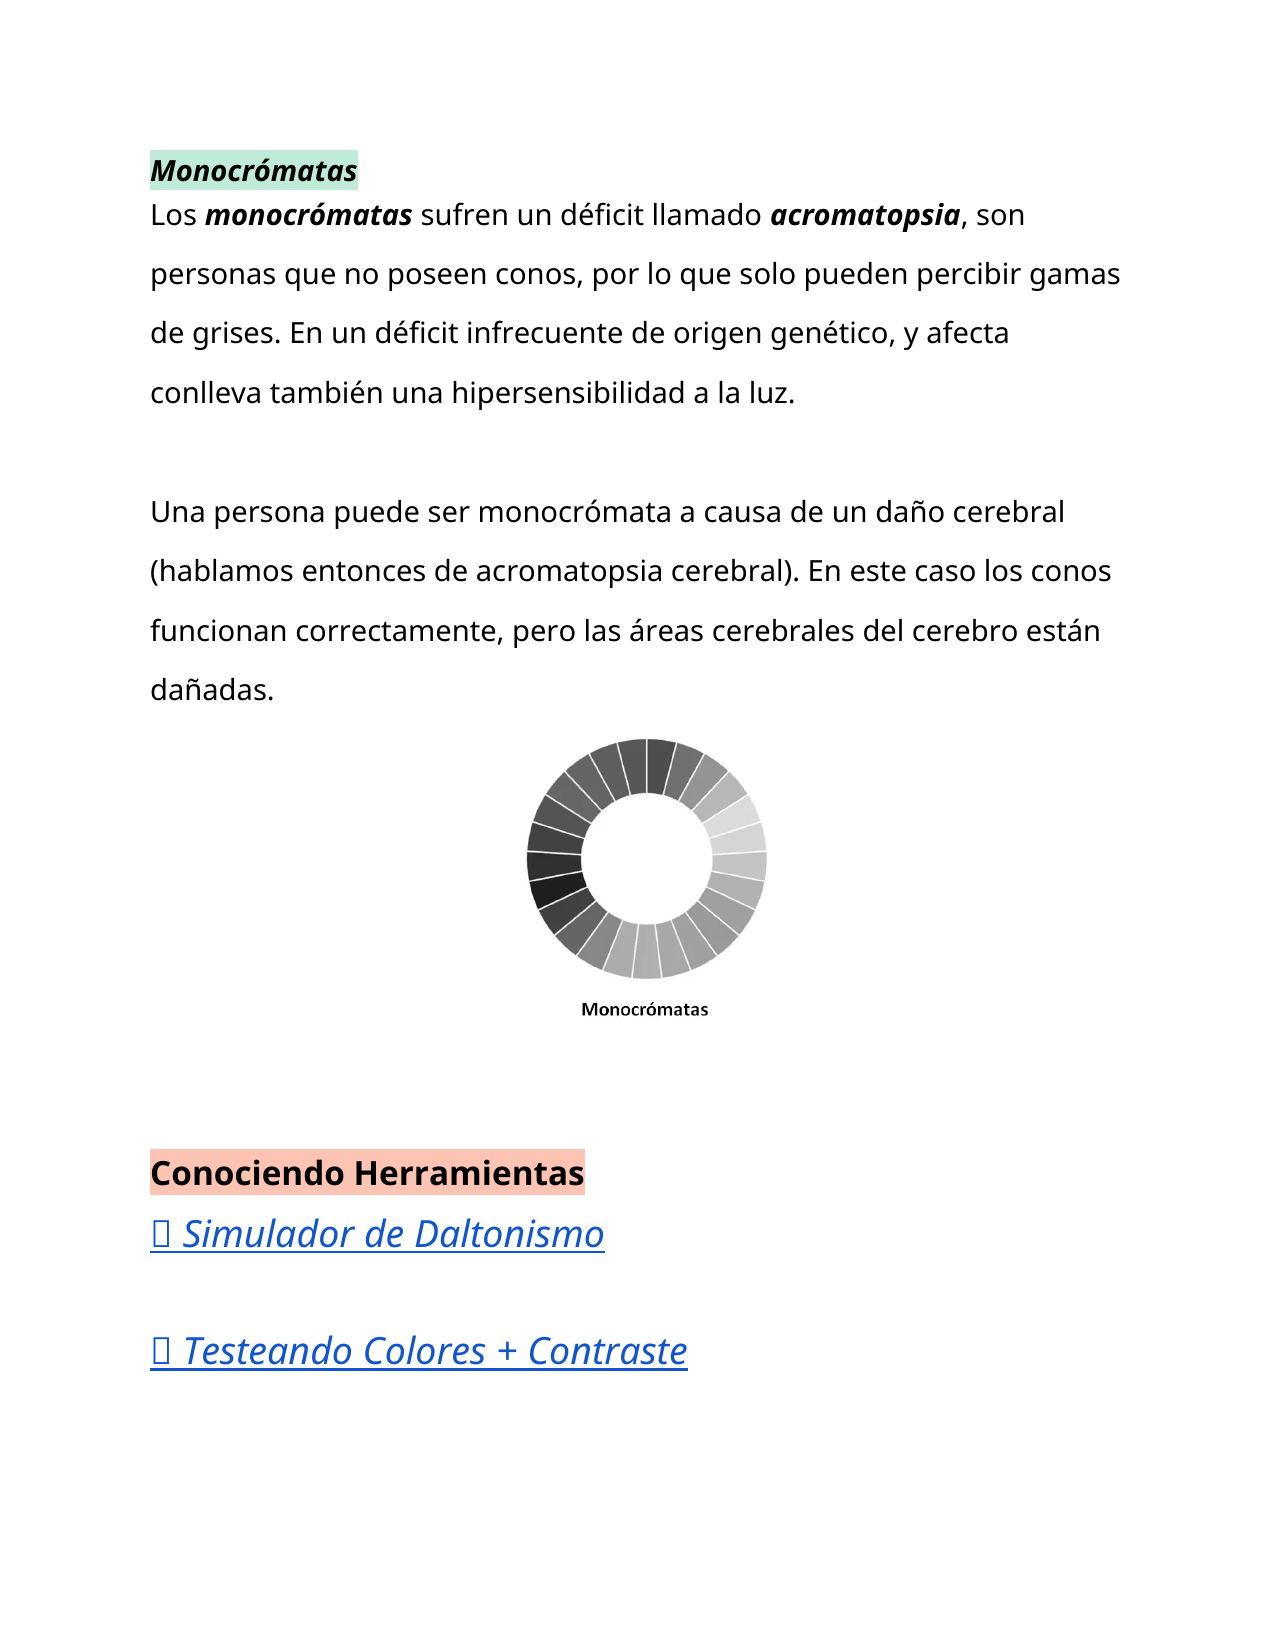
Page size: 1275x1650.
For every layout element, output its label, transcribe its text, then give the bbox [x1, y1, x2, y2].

text 🔗 Testeando Colores + Contraste [150, 1324, 1125, 1376]
text 🔗 Simulador de Daltonismo [150, 1207, 1125, 1258]
text Los monocrómatas sufren un déficit llamado acromatopsia, son personas que no poseen conos, por lo que solo pueden percibir gamas de grises. En un déficit infrecuente de origen genético, y afecta conlleva también una hipersensibilidad a la luz. [150, 194, 1125, 412]
text Una persona puede ser monocrómata a causa de un daño cerebral (hablamos entonces de acromatopsia cerebral). En este caso los conos funcionan correctamente, pero las áreas cerebrales del cerebro están dañadas. [150, 491, 1125, 709]
subtitle Conociendo Herramientas [585, 1149, 1125, 1195]
picture [451, 729, 824, 1033]
subtitle Monocrómatas [358, 150, 1125, 190]
